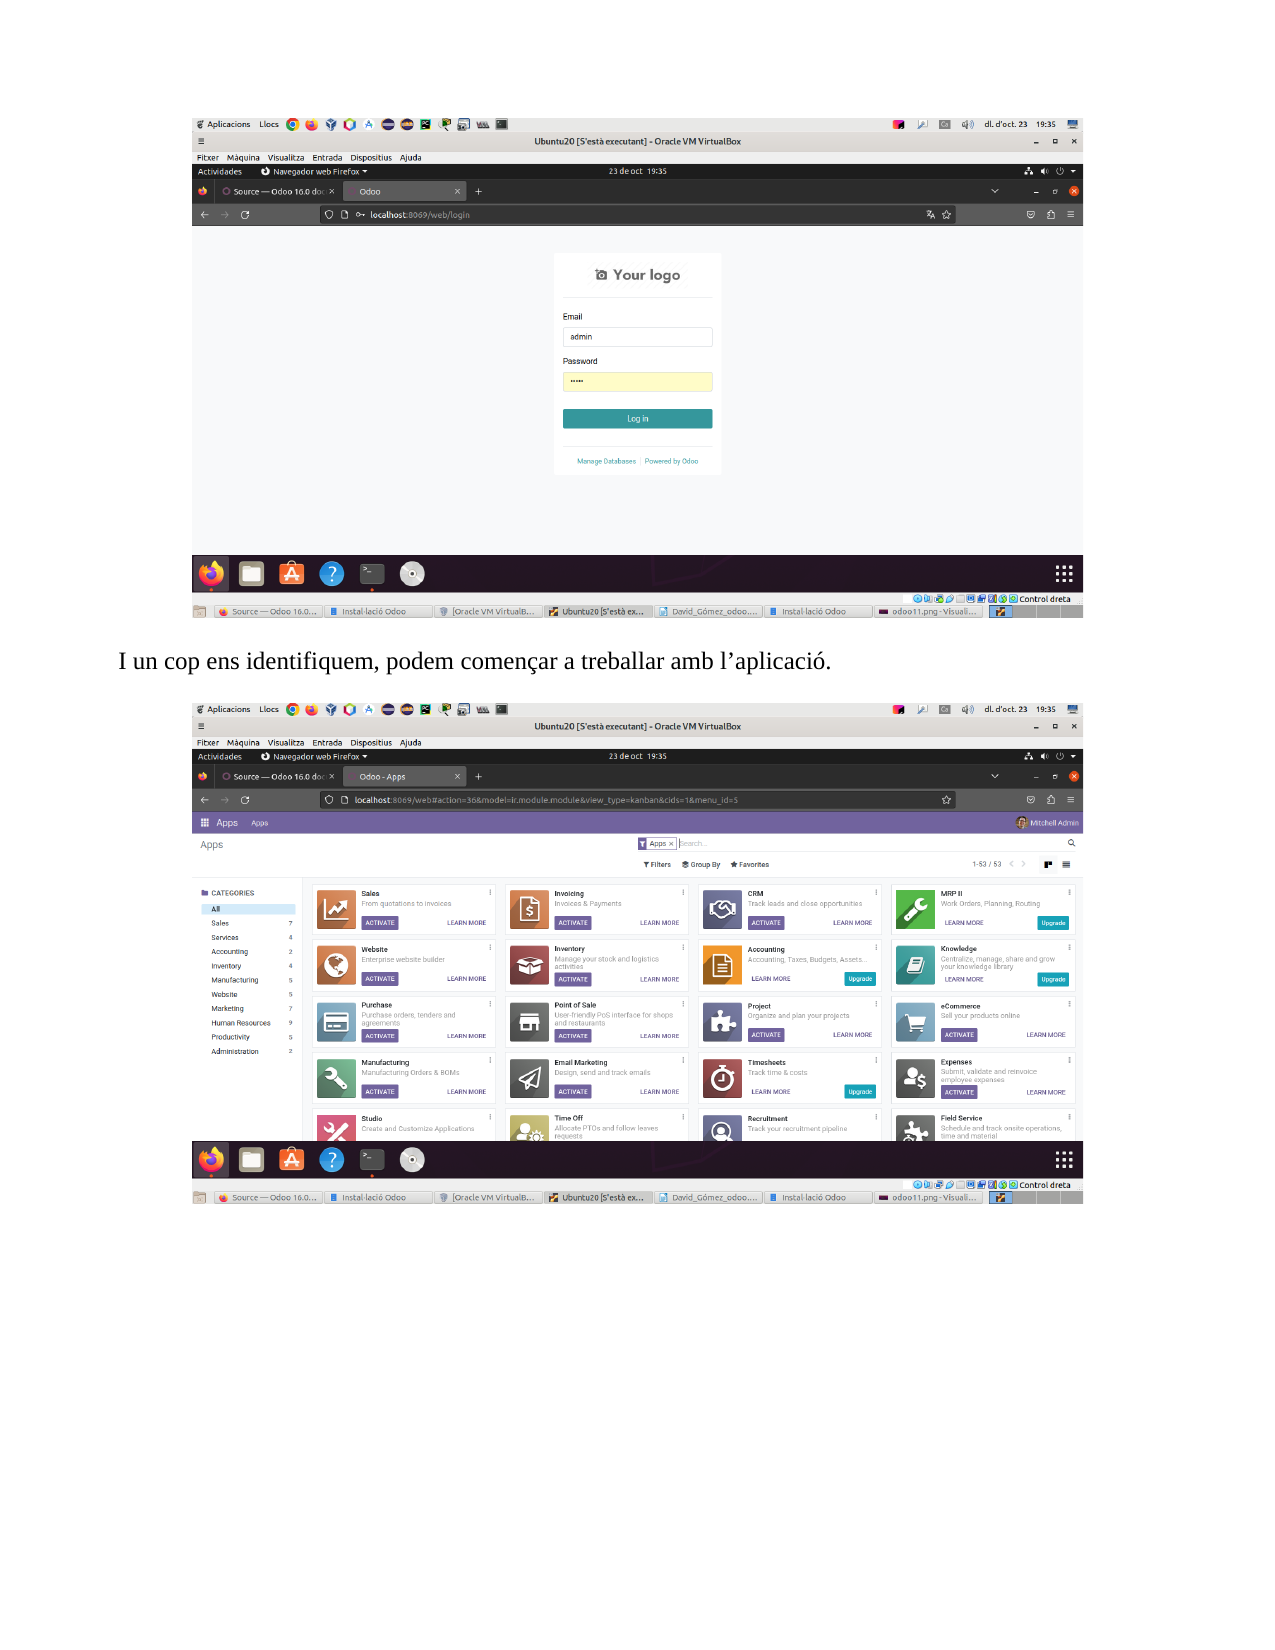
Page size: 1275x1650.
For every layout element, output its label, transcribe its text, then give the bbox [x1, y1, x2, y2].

picture [192, 118, 1084, 618]
picture [192, 703, 1084, 1204]
text I un cop ens identifiquem, podem començar a treballar amb l’aplicació. [118, 646, 1157, 675]
